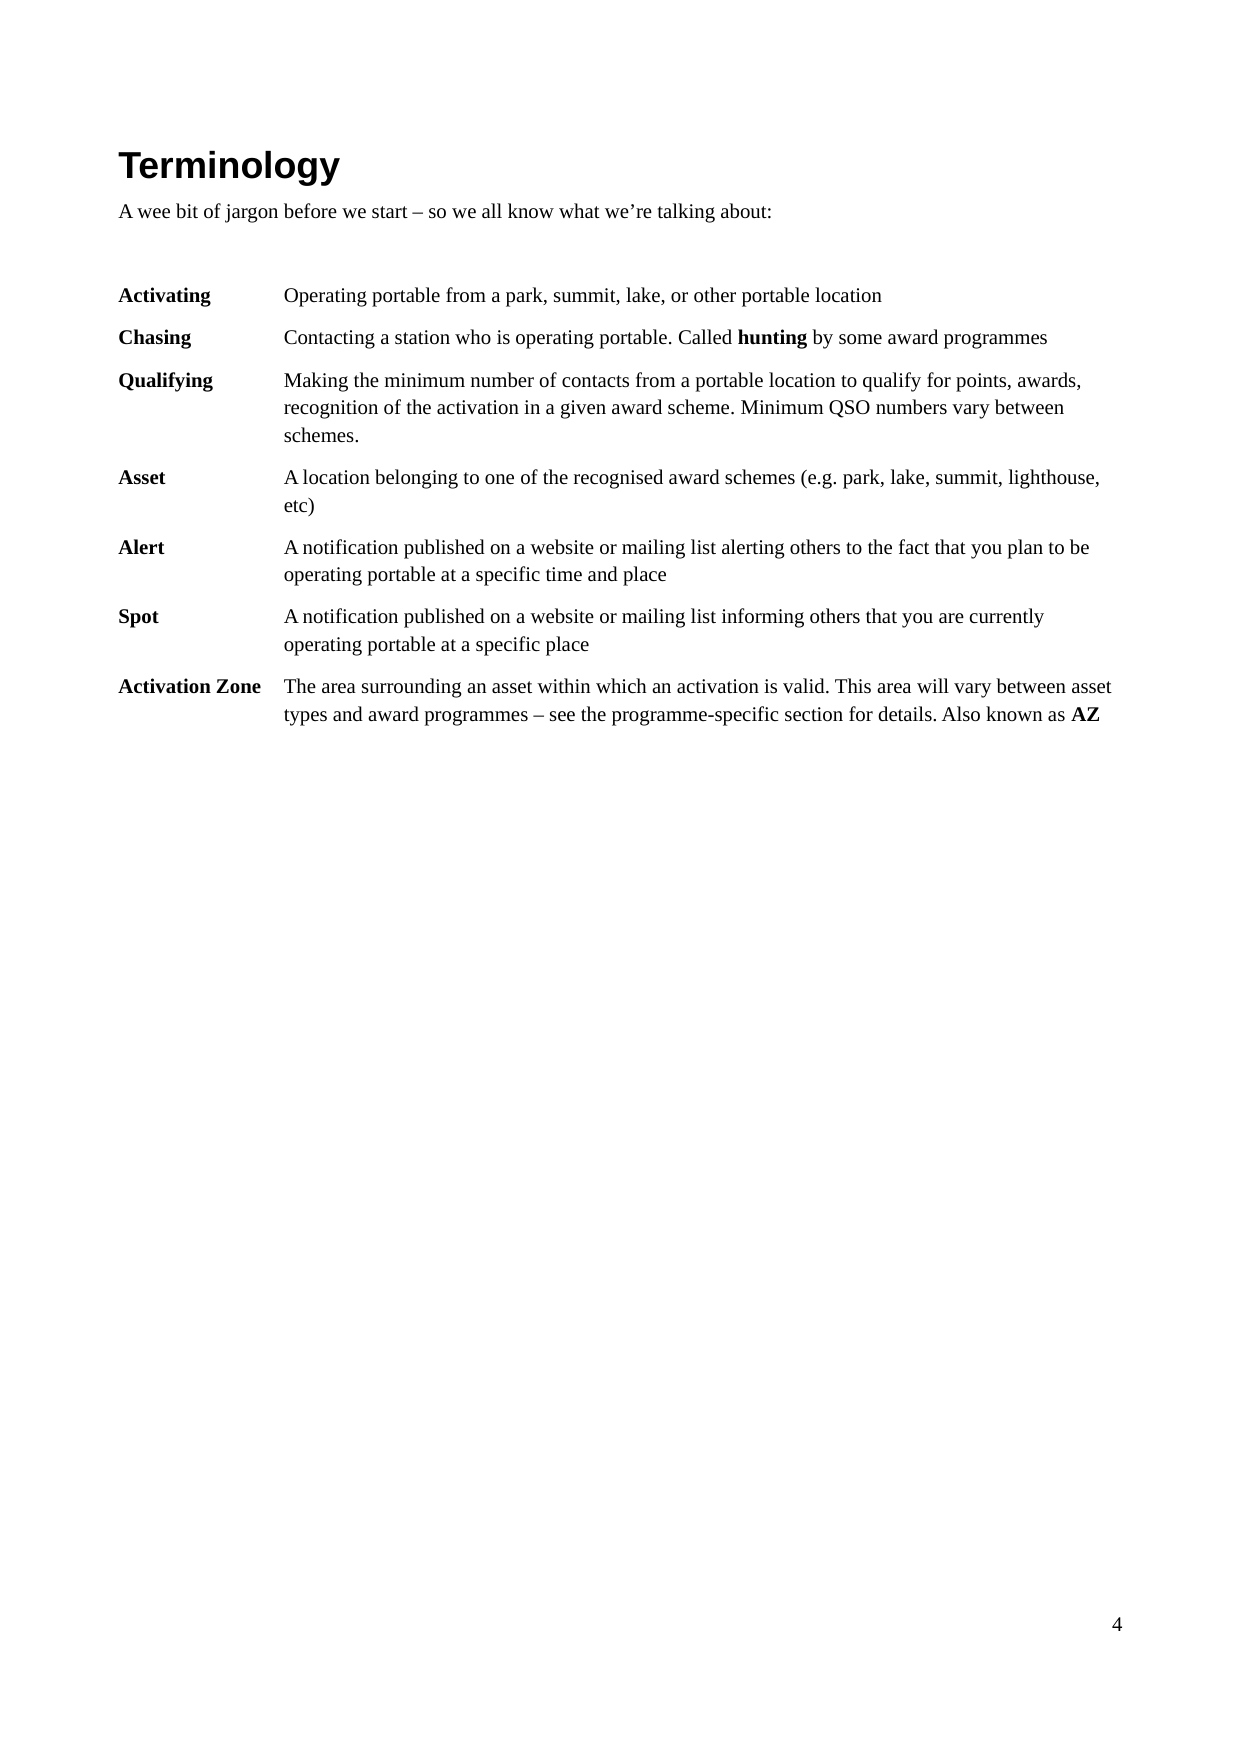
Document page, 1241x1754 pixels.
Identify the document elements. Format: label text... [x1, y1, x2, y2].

text Activating Operating portable from a park, summit, lake, or other portable location [118, 283, 1122, 307]
text Chasing Contacting a station who is operating portable. Called hunting by some award programmes [118, 325, 1122, 349]
text A wee bit of jargon before we start – so we all know what we’re talking about: [118, 199, 1122, 223]
text Alert A notification published on a website or mailing list alerting others to the fact that you plan to be operating portable at a specific time and place [118, 535, 1122, 586]
text Asset A location belonging to one of the recognised award schemes (e.g. park, lake, summit, lighthouse, etc) [118, 465, 1122, 517]
text Spot A notification published on a website or mailing list informing others that you are currently operating portable at a specific place [118, 604, 1122, 656]
text Qualifying Making the minimum number of contacts from a portable location to qualify for points, awards, recognition of the activation in a given award scheme. Minimum QSO numbers vary between schemes. [118, 367, 1122, 447]
subtitle Terminology [118, 143, 1122, 186]
text Activation Zone The area surrounding an asset within which an activation is valid. This area will vary between asset types and award programmes – see the programme-specific section for details. Also known as AZ [118, 674, 1122, 726]
